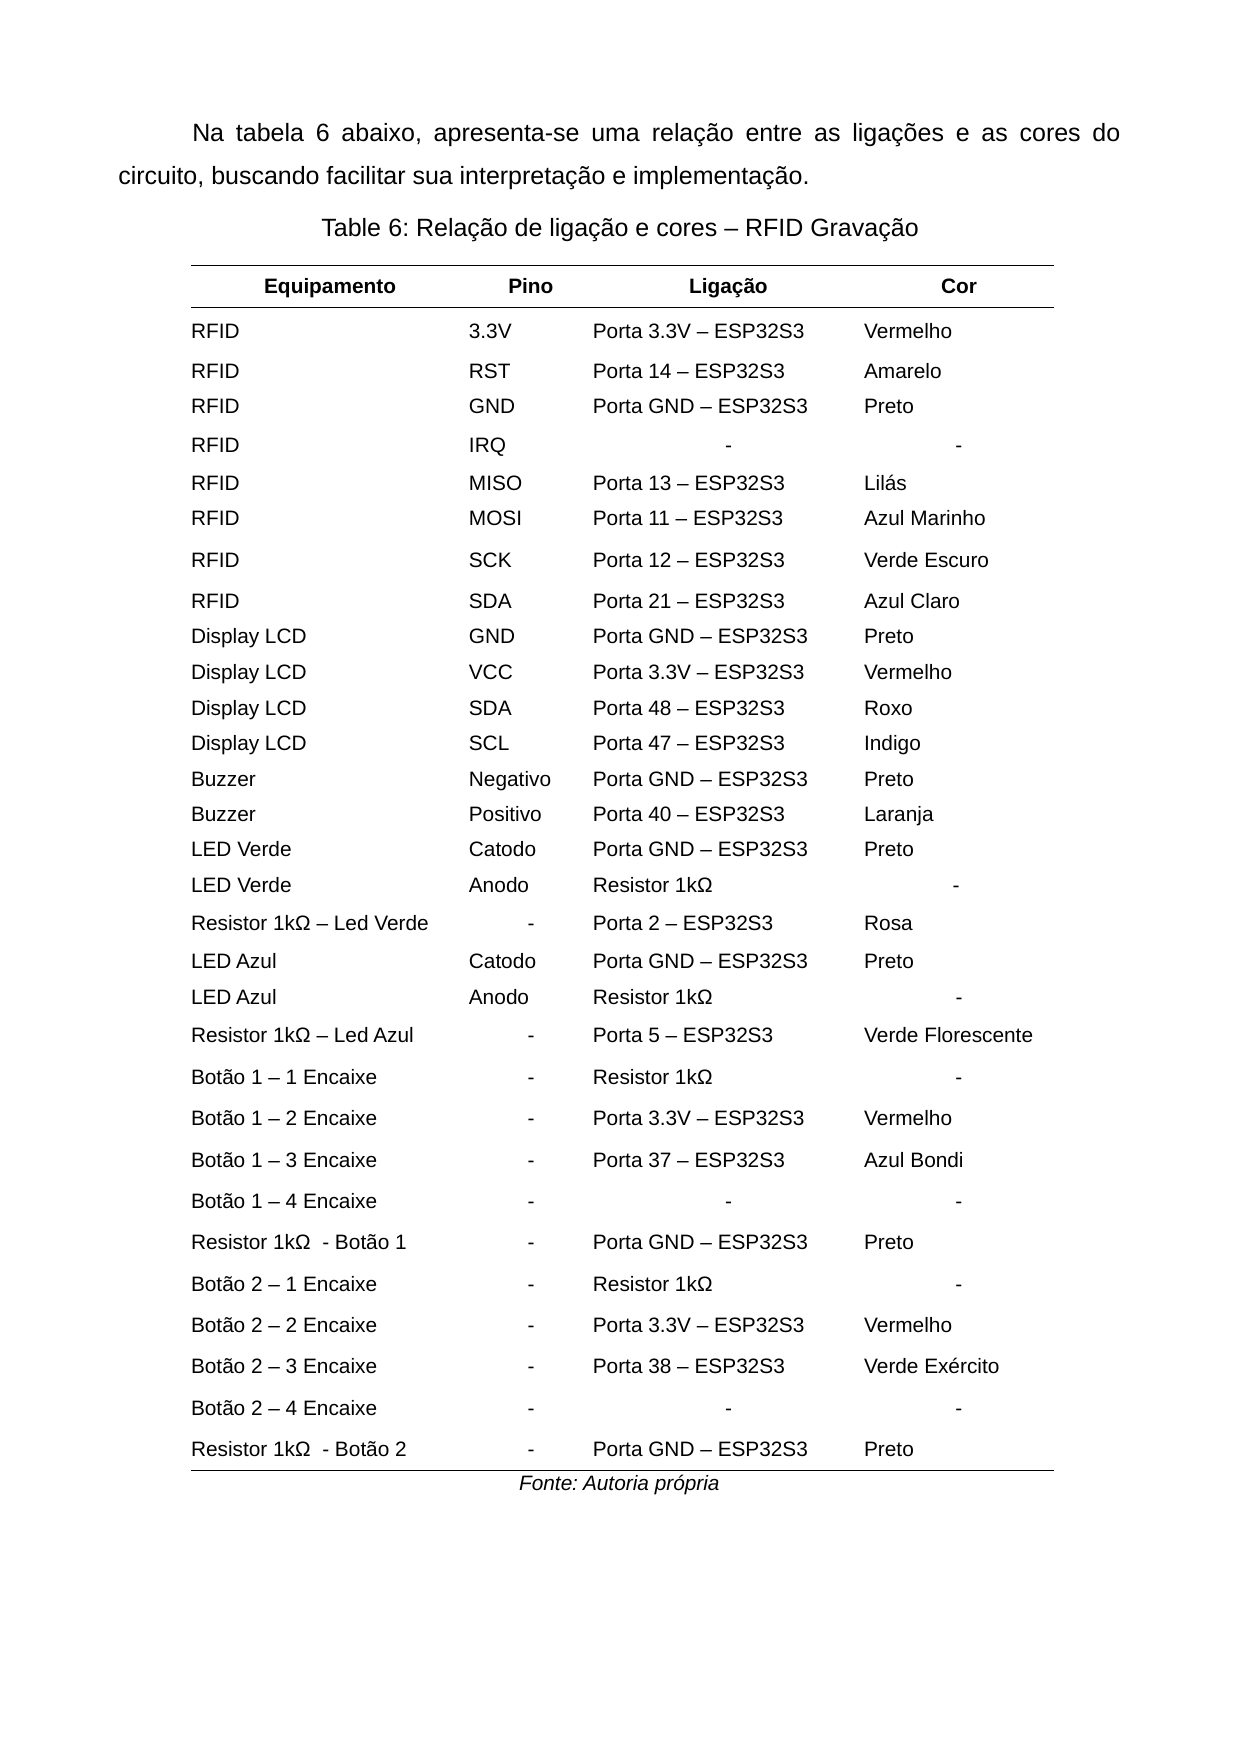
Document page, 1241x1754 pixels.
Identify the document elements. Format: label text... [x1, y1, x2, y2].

table_cell Positivo [469, 796, 593, 831]
table_cell - [469, 1428, 593, 1469]
table_cell MISO [469, 465, 593, 501]
table_cell - [593, 1387, 864, 1428]
table_cell 3.3V [469, 308, 593, 353]
table_cell Porta 38 – ESP32S3 [593, 1346, 864, 1387]
table_cell Botão 1 – 2 Encaixe [191, 1098, 469, 1139]
table_cell RFID [191, 388, 469, 424]
table_cell RST [469, 353, 593, 388]
table_cell Negativo [469, 761, 593, 796]
table_cell - [593, 424, 864, 465]
table_cell Botão 2 – 1 Encaixe [191, 1263, 469, 1304]
table_cell Porta 48 – ESP32S3 [593, 690, 864, 725]
table_cell Preto [864, 831, 1053, 867]
table_cell Botão 2 – 3 Encaixe [191, 1346, 469, 1387]
table_cell Rosa [864, 902, 1053, 944]
table_cell Porta 5 – ESP32S3 [593, 1015, 864, 1056]
table_cell - [469, 1346, 593, 1387]
table_cell RFID [191, 308, 469, 353]
table_cell Porta GND – ESP32S3 [593, 388, 864, 424]
table_cell SDA [469, 690, 593, 725]
table_cell - [469, 1180, 593, 1221]
table_cell - [864, 1263, 1053, 1304]
table_cell Porta GND – ESP32S3 [593, 944, 864, 979]
table_cell - [469, 1304, 593, 1346]
table_cell RFID [191, 536, 469, 583]
table_cell Preto [864, 388, 1053, 424]
table_cell Verde Florescente [864, 1015, 1053, 1056]
table_cell Preto [864, 944, 1053, 979]
table_cell Porta 13 – ESP32S3 [593, 465, 864, 501]
table_cell Porta 3.3V – ESP32S3 [593, 654, 864, 690]
table_cell Porta 12 – ESP32S3 [593, 536, 864, 583]
table_cell Roxo [864, 690, 1053, 725]
table_header Equipamento [191, 266, 469, 306]
table_cell LED Azul [191, 944, 469, 979]
table_cell - [864, 1387, 1053, 1428]
table_cell LED Azul [191, 979, 469, 1015]
table_cell LED Verde [191, 831, 469, 867]
table_header Ligação [593, 266, 864, 306]
table_cell Resistor 1kΩ - Botão 2 [191, 1428, 469, 1469]
table_cell - [469, 1263, 593, 1304]
table_cell - [864, 979, 1053, 1015]
table_cell Resistor 1kΩ [593, 1056, 864, 1097]
table_cell Porta GND – ESP32S3 [593, 831, 864, 867]
table_cell Preto [864, 1221, 1053, 1263]
table_cell Preto [864, 1428, 1053, 1469]
table_cell Amarelo [864, 353, 1053, 388]
table_cell Porta 3.3V – ESP32S3 [593, 1098, 864, 1139]
table_cell Buzzer [191, 761, 469, 796]
table_cell Porta GND – ESP32S3 [593, 761, 864, 796]
table_cell Botão 2 – 2 Encaixe [191, 1304, 469, 1346]
table_cell Porta 47 – ESP32S3 [593, 725, 864, 761]
table_cell GND [469, 388, 593, 424]
table_cell - [864, 424, 1053, 465]
table_cell Botão 2 – 4 Encaixe [191, 1387, 469, 1428]
table_cell RFID [191, 353, 469, 388]
table_cell RFID [191, 501, 469, 536]
table_cell Resistor 1kΩ [593, 1263, 864, 1304]
table_cell Preto [864, 761, 1053, 796]
table_cell MOSI [469, 501, 593, 536]
table_cell - [469, 1387, 593, 1428]
text Fonte: Autoria própria [118, 1471, 1122, 1495]
table_cell Catodo [469, 831, 593, 867]
table_cell Catodo [469, 944, 593, 979]
table_cell Porta 11 – ESP32S3 [593, 501, 864, 536]
table_cell Vermelho [864, 654, 1053, 690]
table_cell Lilás [864, 465, 1053, 501]
table_cell Porta 40 – ESP32S3 [593, 796, 864, 831]
table_cell Display LCD [191, 654, 469, 690]
table_cell SCL [469, 725, 593, 761]
table_cell Vermelho [864, 1304, 1053, 1346]
table_cell Display LCD [191, 619, 469, 654]
table_cell Preto [864, 619, 1053, 654]
table_cell Porta GND – ESP32S3 [593, 1428, 864, 1469]
table_cell - [864, 1056, 1053, 1097]
table_cell - [469, 1221, 593, 1263]
table_cell SDA [469, 584, 593, 619]
table_cell - [469, 1056, 593, 1097]
table_cell Porta 3.3V – ESP32S3 [593, 308, 864, 353]
table_cell Azul Claro [864, 584, 1053, 619]
text Na tabela 6 abaixo, apresenta-se uma relação entre as ligações e as cores do circuito, buscando facilitar sua interpretação e implementação. [118, 118, 1122, 190]
table_cell GND [469, 619, 593, 654]
table_cell Resistor 1kΩ – Led Azul [191, 1015, 469, 1056]
table_cell RFID [191, 465, 469, 501]
table_cell IRQ [469, 424, 593, 465]
table_cell - [469, 1098, 593, 1139]
table_cell Resistor 1kΩ [593, 867, 864, 902]
table_cell Porta GND – ESP32S3 [593, 619, 864, 654]
table_cell VCC [469, 654, 593, 690]
table_cell Botão 1 – 3 Encaixe [191, 1139, 469, 1180]
text Table 6: Relação de ligação e cores – RFID Gravação [118, 213, 1122, 242]
table_cell - [469, 1015, 593, 1056]
table_header Cor [864, 266, 1053, 306]
table_cell Porta GND – ESP32S3 [593, 1221, 864, 1263]
table_cell - [469, 902, 593, 944]
table_cell Verde Escuro [864, 536, 1053, 583]
table_cell Porta 2 – ESP32S3 [593, 902, 864, 944]
table_cell - [864, 867, 1053, 902]
table_cell Verde Exército [864, 1346, 1053, 1387]
table_cell Resistor 1kΩ – Led Verde [191, 902, 469, 944]
table_cell Buzzer [191, 796, 469, 831]
table_cell Vermelho [864, 1098, 1053, 1139]
table_cell Botão 1 – 4 Encaixe [191, 1180, 469, 1221]
table_cell Botão 1 – 1 Encaixe [191, 1056, 469, 1097]
table_cell Display LCD [191, 690, 469, 725]
table_cell Resistor 1kΩ - Botão 1 [191, 1221, 469, 1263]
table_cell Azul Bondi [864, 1139, 1053, 1180]
table_cell Azul Marinho [864, 501, 1053, 536]
table_cell Porta 21 – ESP32S3 [593, 584, 864, 619]
table_cell Anodo [469, 979, 593, 1015]
table_cell Indigo [864, 725, 1053, 761]
table_cell Anodo [469, 867, 593, 902]
table_cell Display LCD [191, 725, 469, 761]
table_cell Resistor 1kΩ [593, 979, 864, 1015]
table_cell Vermelho [864, 308, 1053, 353]
table_cell - [593, 1180, 864, 1221]
table_cell - [864, 1180, 1053, 1221]
table_cell Porta 37 – ESP32S3 [593, 1139, 864, 1180]
table_cell SCK [469, 536, 593, 583]
table_cell RFID [191, 584, 469, 619]
table_header Pino [469, 266, 593, 306]
table_cell Laranja [864, 796, 1053, 831]
table_cell Porta 3.3V – ESP32S3 [593, 1304, 864, 1346]
table_cell Porta 14 – ESP32S3 [593, 353, 864, 388]
table_cell RFID [191, 424, 469, 465]
table_cell - [469, 1139, 593, 1180]
table_cell LED Verde [191, 867, 469, 902]
